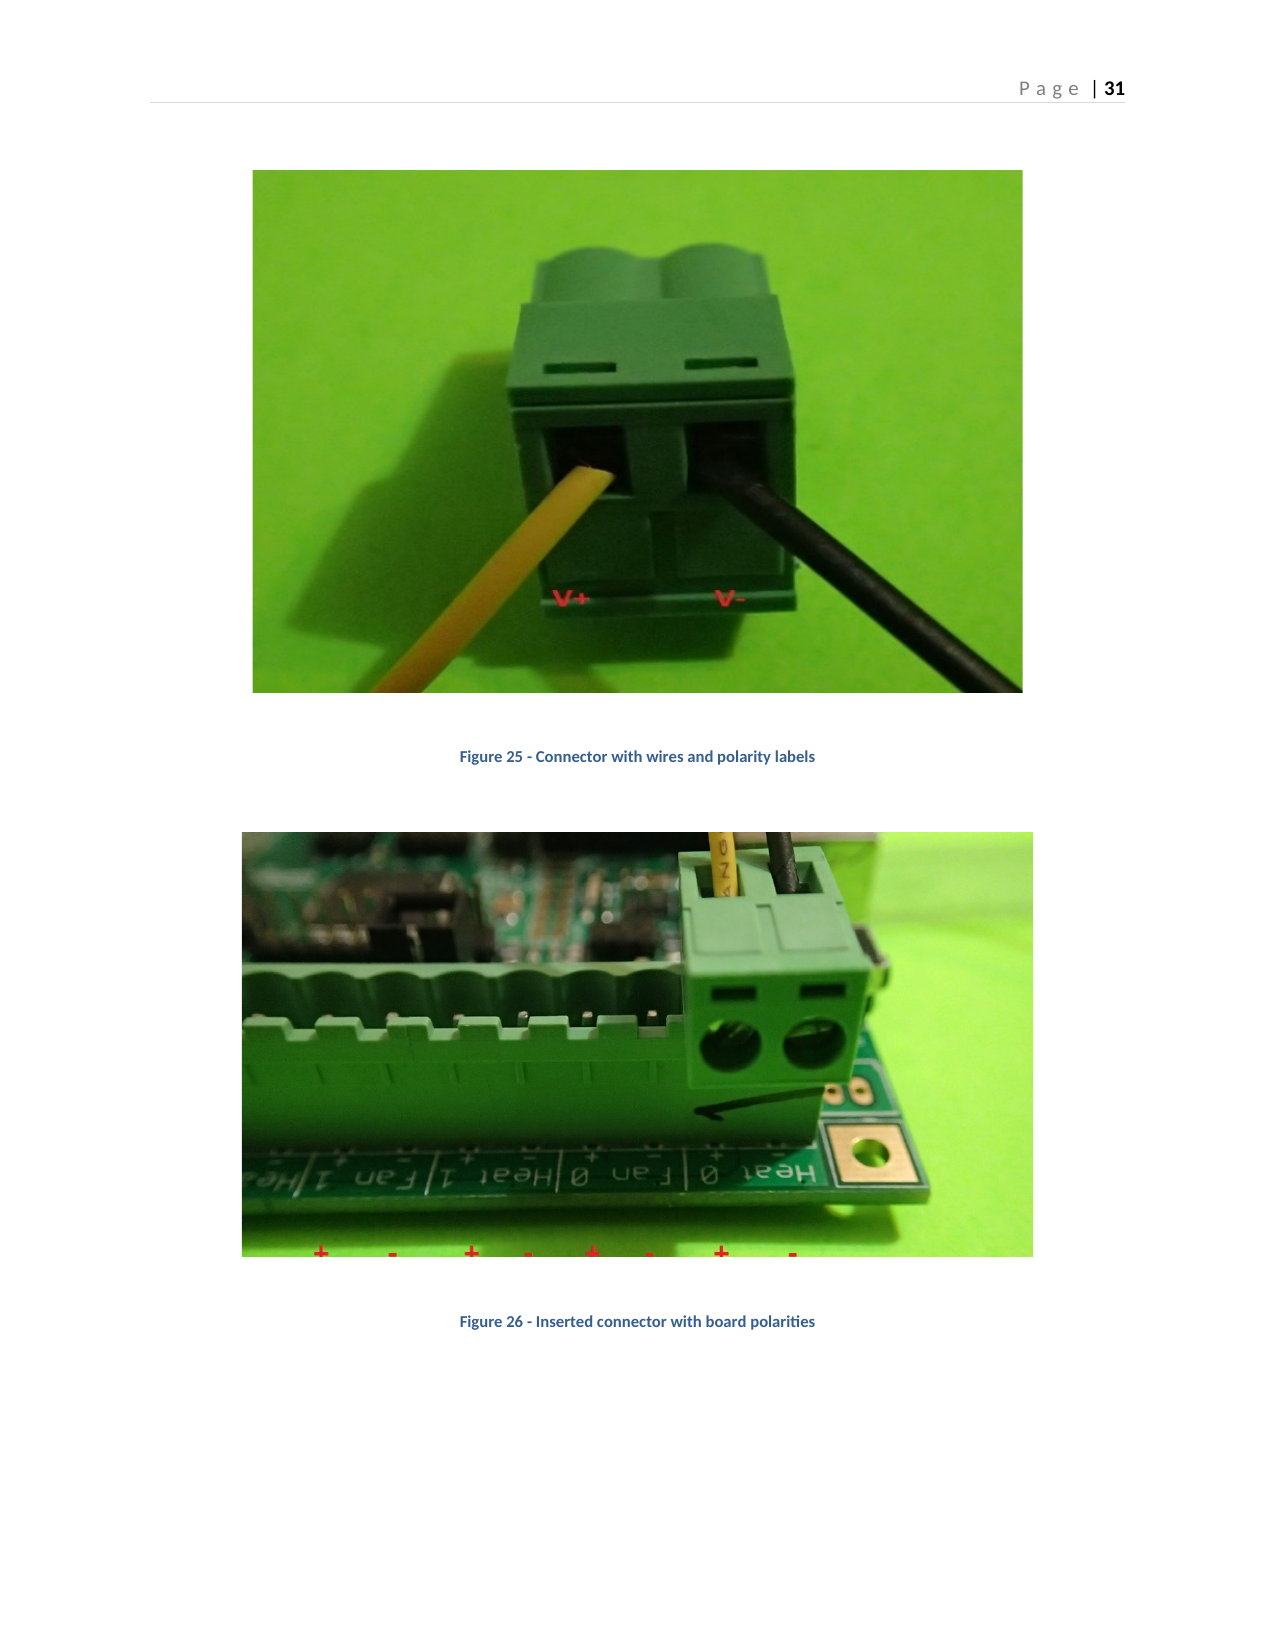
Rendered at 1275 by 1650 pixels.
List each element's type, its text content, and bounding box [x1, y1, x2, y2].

text Figure 26 - Inserted connector with board polarities [150, 1311, 1125, 1332]
text Figure 25 - Connector with wires and polarity labels [150, 747, 1125, 767]
